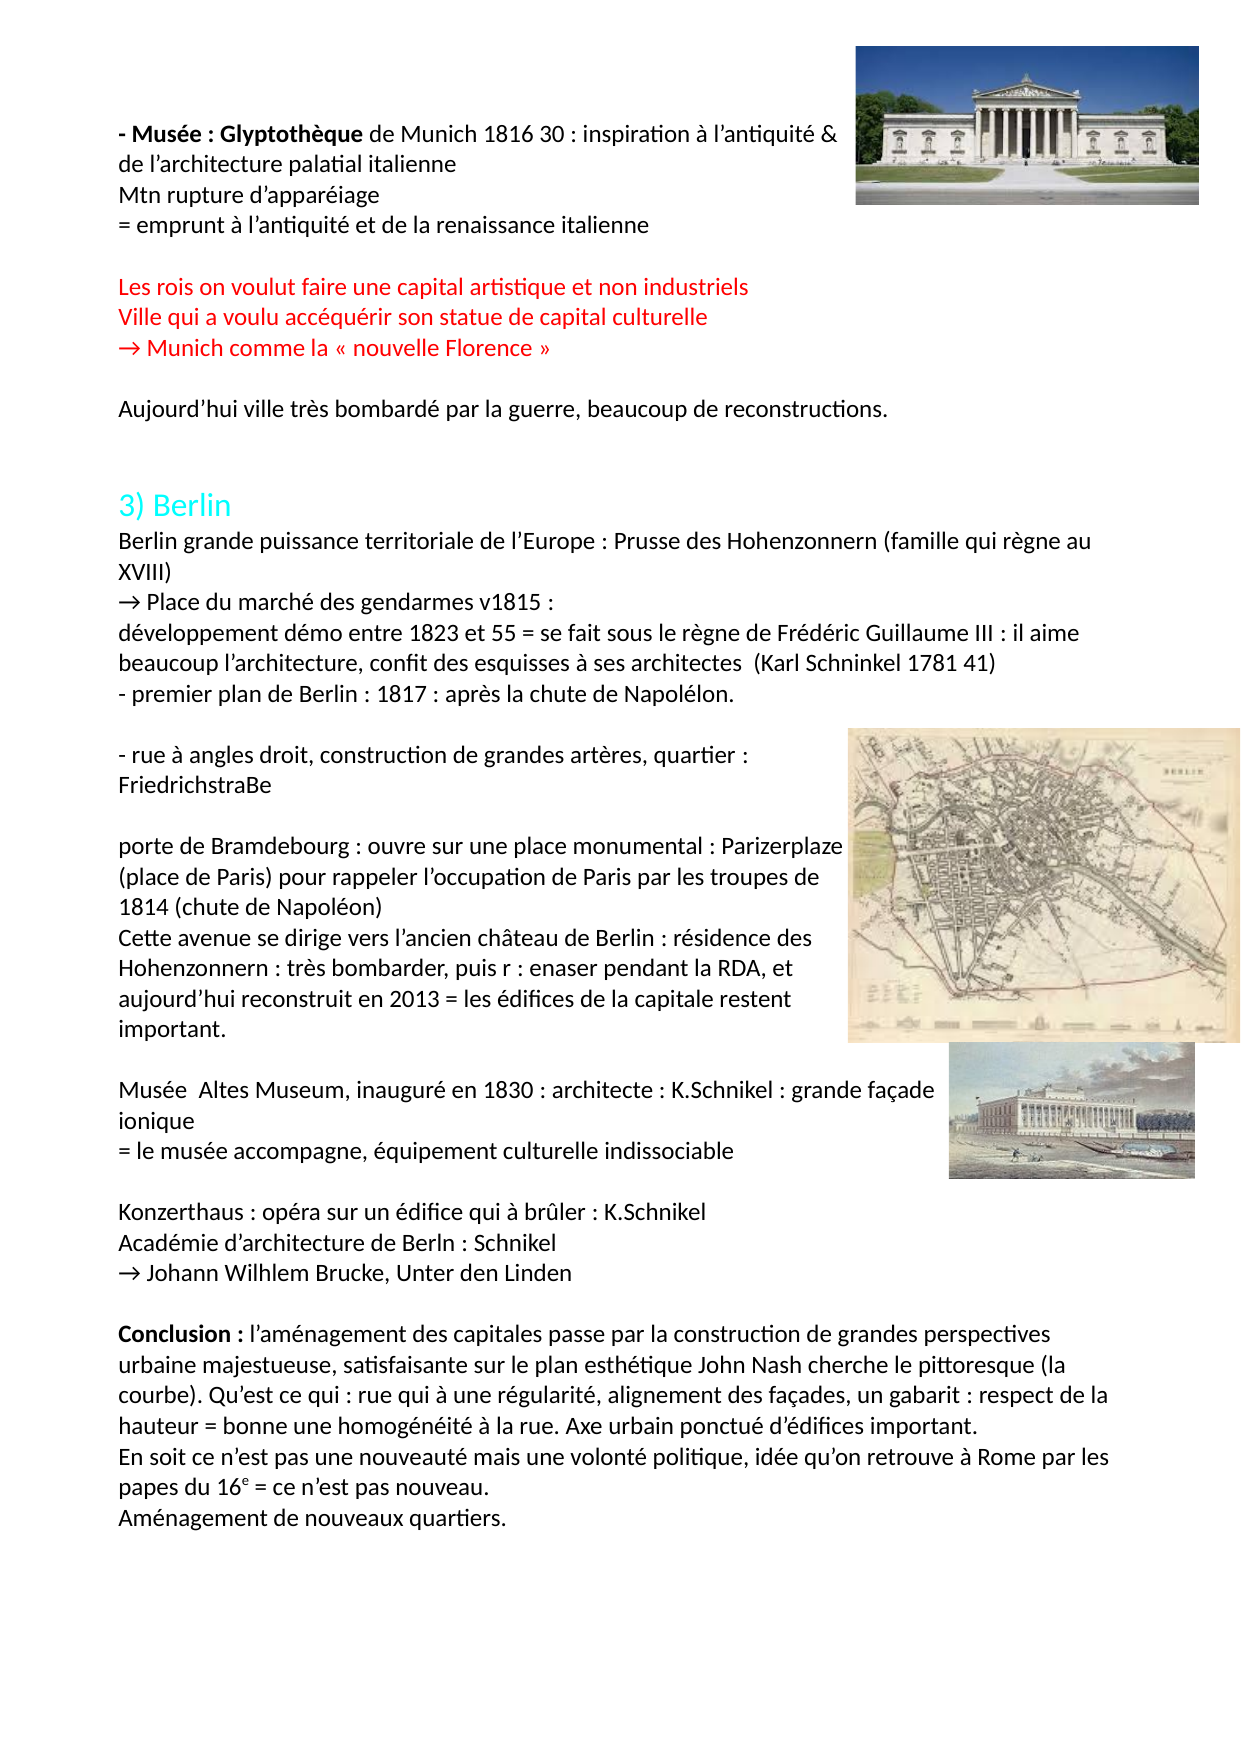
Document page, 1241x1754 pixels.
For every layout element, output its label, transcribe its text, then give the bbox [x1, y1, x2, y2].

text Musée Altes Museum, inauguré en 1830 : architecte : K.Schnikel : grande façade ionique [118, 1074, 948, 1136]
picture [847, 728, 1241, 1179]
text → Johann Wilhlem Brucke, Unter den Linden [118, 1258, 1122, 1288]
text Konzerthaus : opéra sur un édifice qui à brûler : K.Schnikel [118, 1197, 1122, 1227]
text = le musée accompagne, équipement culturelle indissociable [118, 1136, 948, 1166]
text Aménagement de nouveaux quartiers. [118, 1502, 1122, 1532]
text Les rois on voulut faire une capital artistique et non industriels [118, 271, 1122, 301]
text Académie d’architecture de Berln : Schnikel [118, 1227, 1122, 1258]
text Aujourd’hui ville très bombardé par la guerre, beaucoup de reconstructions. [118, 393, 1122, 423]
text → Place du marché des gendarmes v1815 : [118, 586, 1122, 617]
text Berlin grande puissance territoriale de l’Europe : Prusse des Hohenzonnern (famille qui règne au XVIII) [118, 525, 1122, 586]
text Ville qui a voulu accéquérir son statue de capital culturelle [118, 301, 1122, 332]
text Mtn rupture d’apparéiage [118, 179, 1122, 210]
text - rue à angles droit, construction de grandes artères, quartier : FriedrichstraBe [118, 739, 847, 800]
text → Munich comme la « nouvelle Florence » [118, 332, 1122, 362]
text développement démo entre 1823 et 55 = se fait sous le règne de Frédéric Guillaume III : il aime beaucoup l’architecture, confit des esquisses à ses architectes (Karl Schninkel 1781 41) [118, 617, 1122, 678]
text = emprunt à l’antiquité et de la renaissance italienne [118, 210, 1122, 240]
text En soit ce n’est pas une nouveauté mais une volonté politique, idée qu’on retrouve à Rome par les papes du 16e = ce n’est pas nouveau. [118, 1441, 1122, 1502]
text Conclusion : l’aménagement des capitales passe par la construction de grandes perspectives urbaine majestueuse, satisfaisante sur le plan esthétique John Nash cherche le pittoresque (la courbe). Qu’est ce qui : rue qui à une régularité, alignement des façades, un gabarit : respect de la hauteur = bonne une homogénéité à la rue. Axe urbain ponctué d’édifices important. [118, 1319, 1122, 1441]
text porte de Bramdebourg : ouvre sur une place monumental : Parizerplaze (place de Paris) pour rappeler l’occupation de Paris par les troupes de 1814 (chute de Napoléon) [118, 830, 847, 922]
text - premier plan de Berlin : 1817 : après la chute de Napolélon. [118, 678, 1122, 708]
text Cette avenue se dirige vers l’ancien château de Berlin : résidence des Hohenzonnern : très bombarder, puis r : enaser pendant la RDA, et aujourd’hui reconstruit en 2013 = les édifices de la capitale restent important. [118, 922, 948, 1044]
picture [855, 46, 1199, 205]
text 3) Berlin [118, 484, 1122, 525]
text - Musée : Glyptothèque de Munich 1816 30 : inspiration à l’antiquité & de l’architecture palatial italienne [118, 118, 855, 179]
